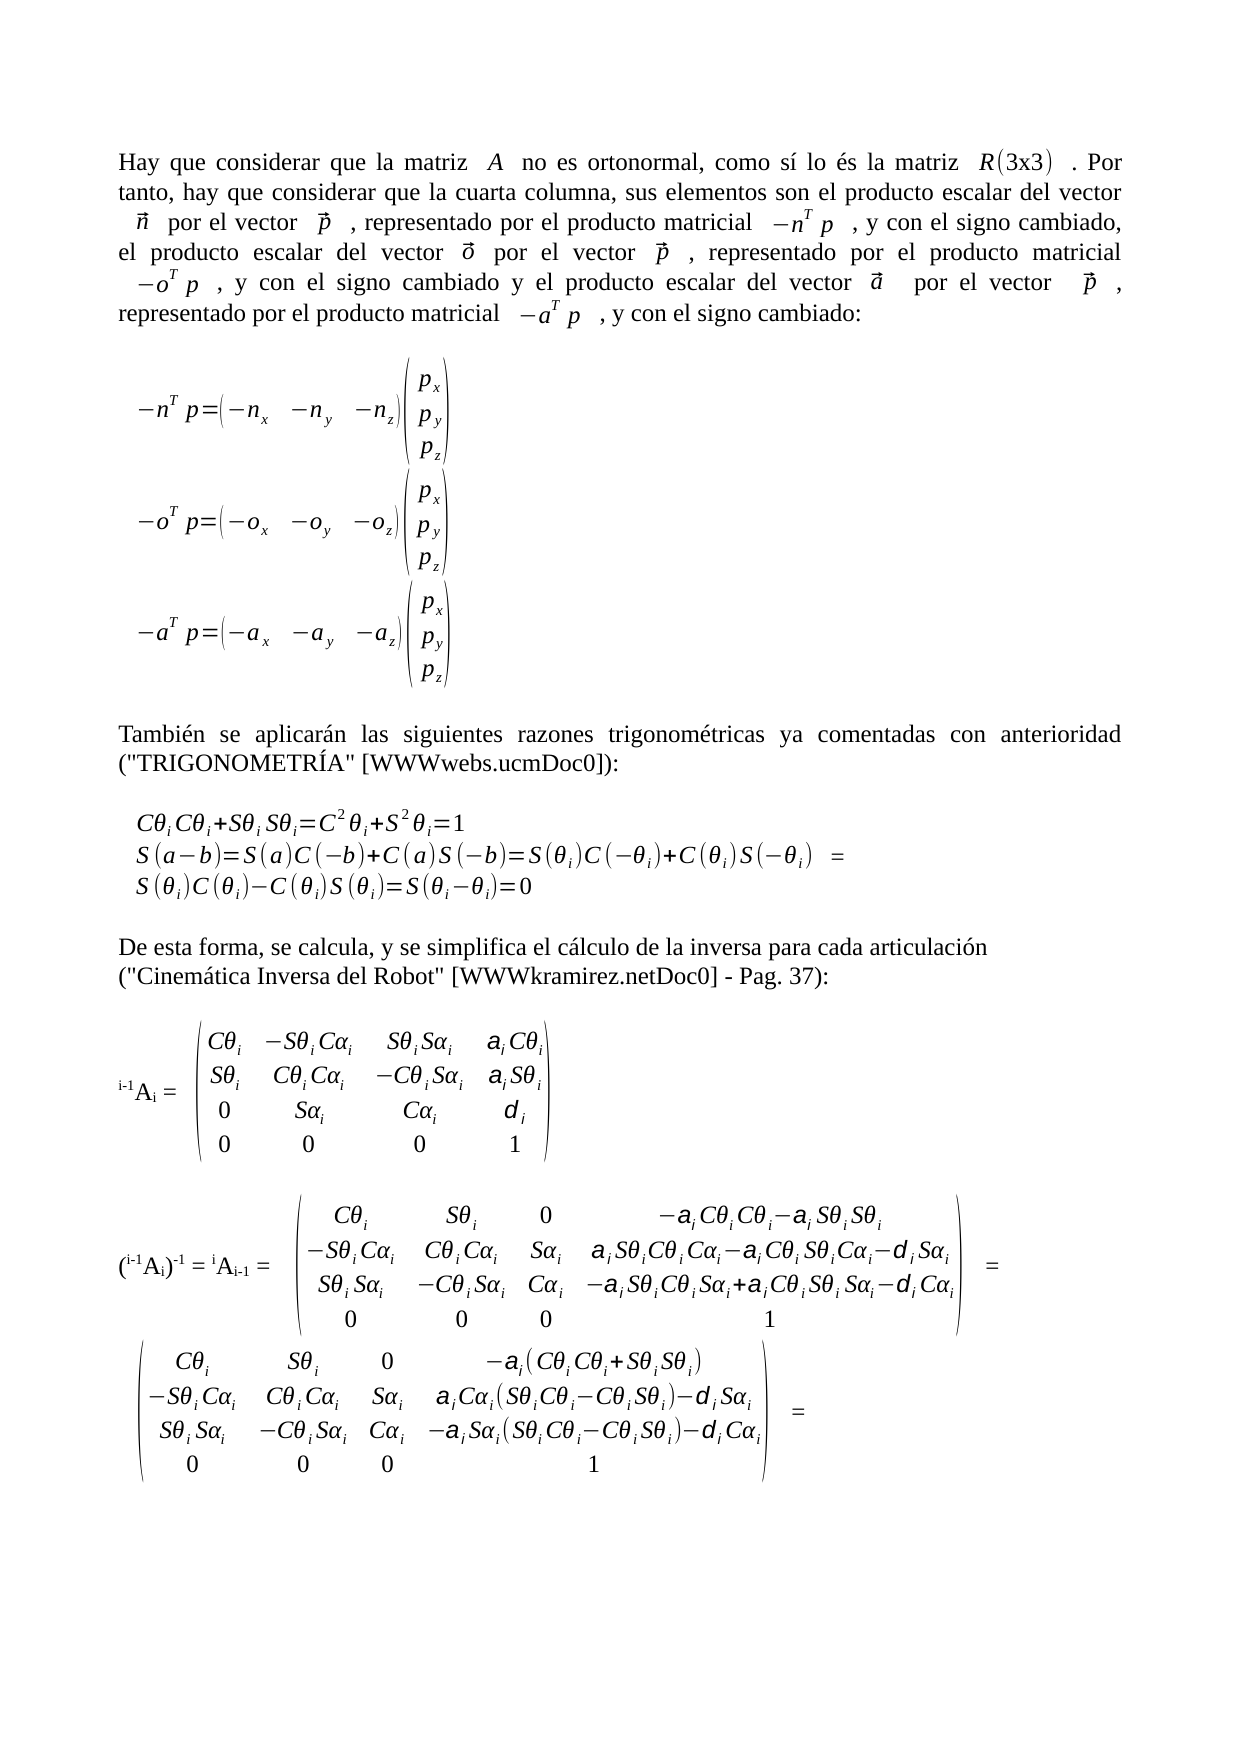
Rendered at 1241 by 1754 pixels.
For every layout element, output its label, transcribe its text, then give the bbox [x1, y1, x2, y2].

text i-1Ai = [118, 1018, 1122, 1164]
text ("Cinemática Inversa del Robot" [WWWkramirez.netDoc0] - Pag. 37): [118, 961, 1122, 989]
text Hay que considerar que la matrizno es ortonormal, como sí lo és la matriz. Por tanto, hay que considerar que la cuarta columna, sus elementos son el producto escalar del vectorpor el vector, representado por el producto matricial, y con el signo cambiado, el producto escalar del vectorpor el vector, representado por el producto matricial, y con el signo cambiado y el producto escalar del vector por el vector , representado por el producto matricial, y con el signo cambiado: [118, 147, 1122, 328]
text También se aplicarán las siguientes razones trigonométricas ya comentadas con anterioridad ("TRIGONOMETRÍA" [WWWwebs.ucmDoc0]): [118, 719, 1122, 777]
text De esta forma, se calcula, y se simplifica el cálculo de la inversa para cada articulación [118, 932, 1122, 961]
text (i-1Ai)-1 = iAi-1 = = = [118, 1193, 1122, 1485]
text = [118, 840, 1122, 872]
